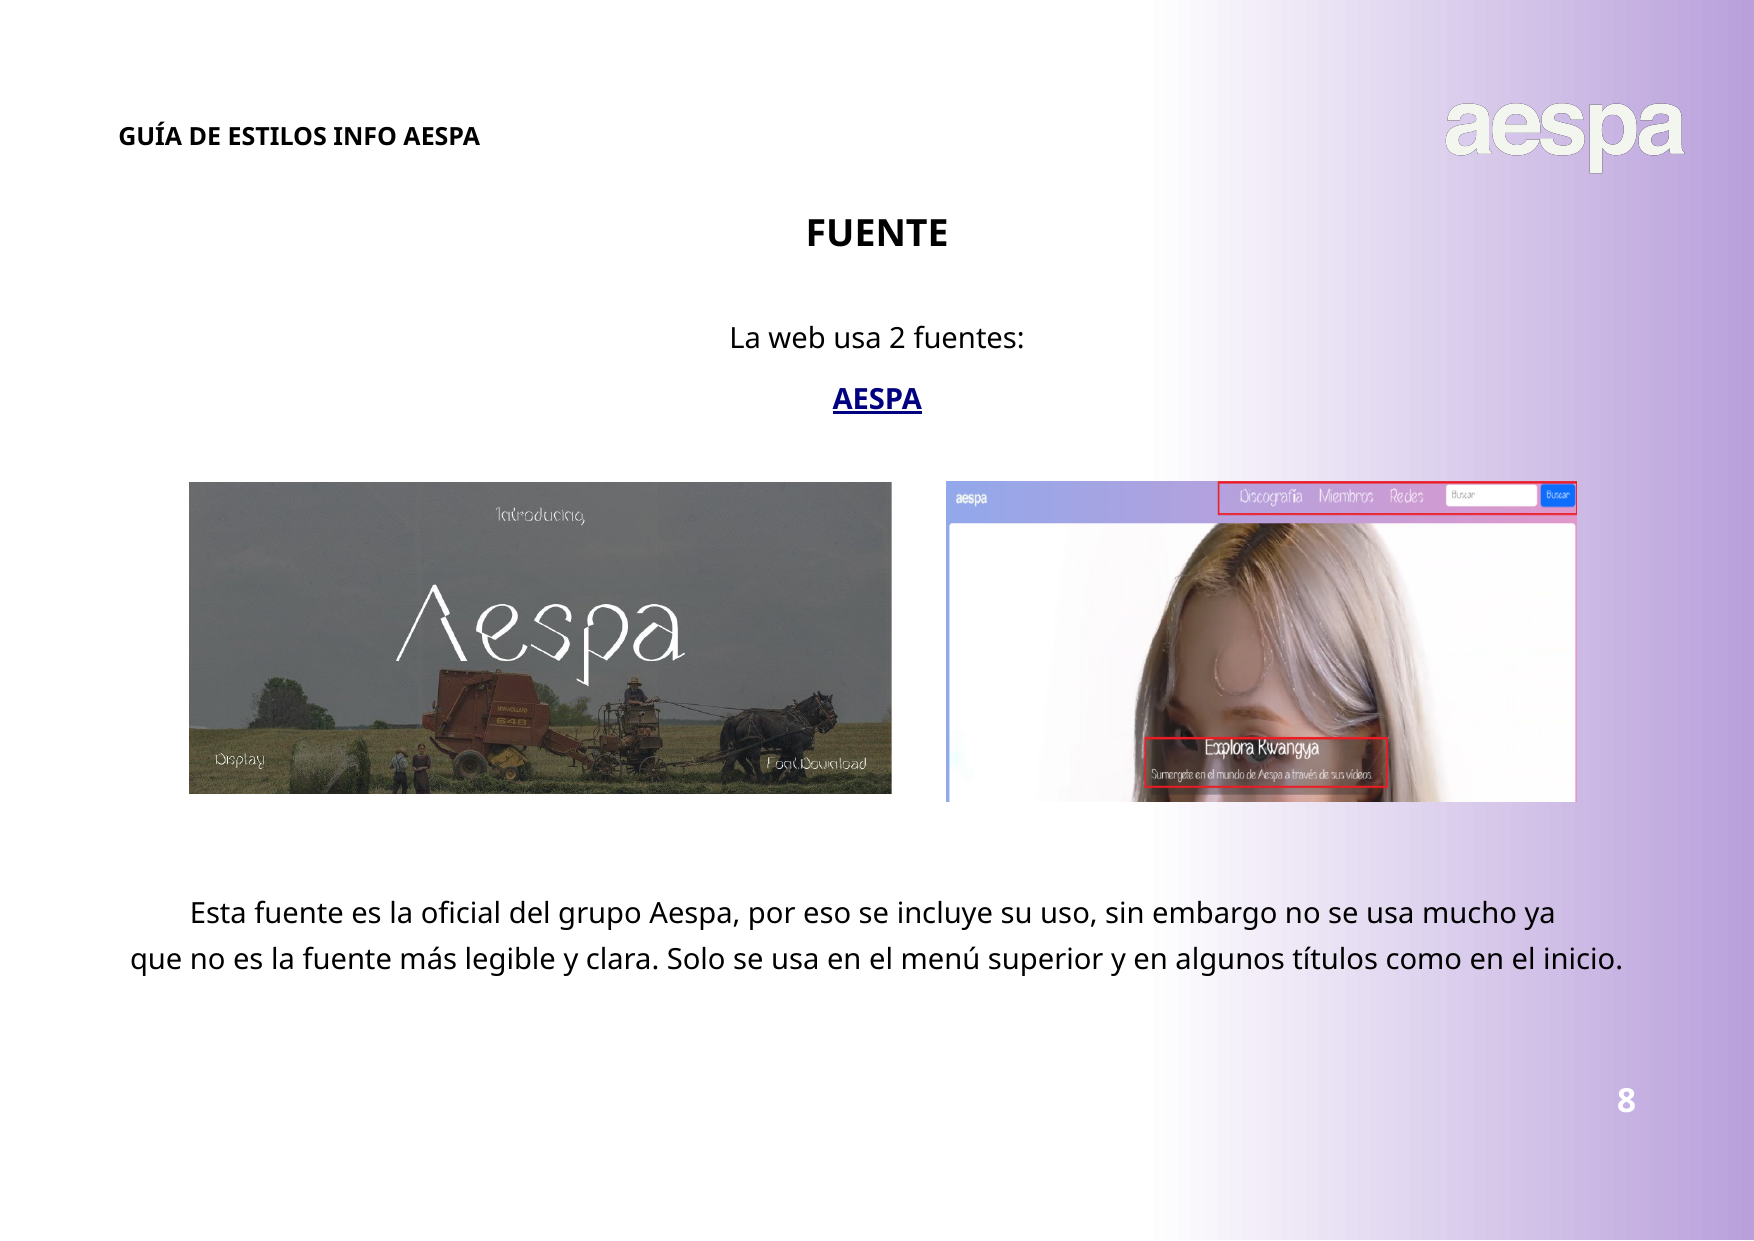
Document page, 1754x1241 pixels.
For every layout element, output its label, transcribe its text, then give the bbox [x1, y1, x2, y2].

picture [946, 481, 1577, 802]
text La web usa 2 fuentes: [118, 318, 1636, 357]
text Esta fuente es la oficial del grupo Aespa, por eso se incluye su uso, sin embargo no se usa mucho ya que no es la fuente más legible y clara. Solo se usa en el menú superior y en algunos títulos como en el inicio. [118, 847, 1636, 978]
picture [1428, 88, 1703, 187]
picture [189, 482, 892, 794]
subtitle FUENTE [118, 207, 1636, 258]
text AESPA [118, 378, 1636, 418]
